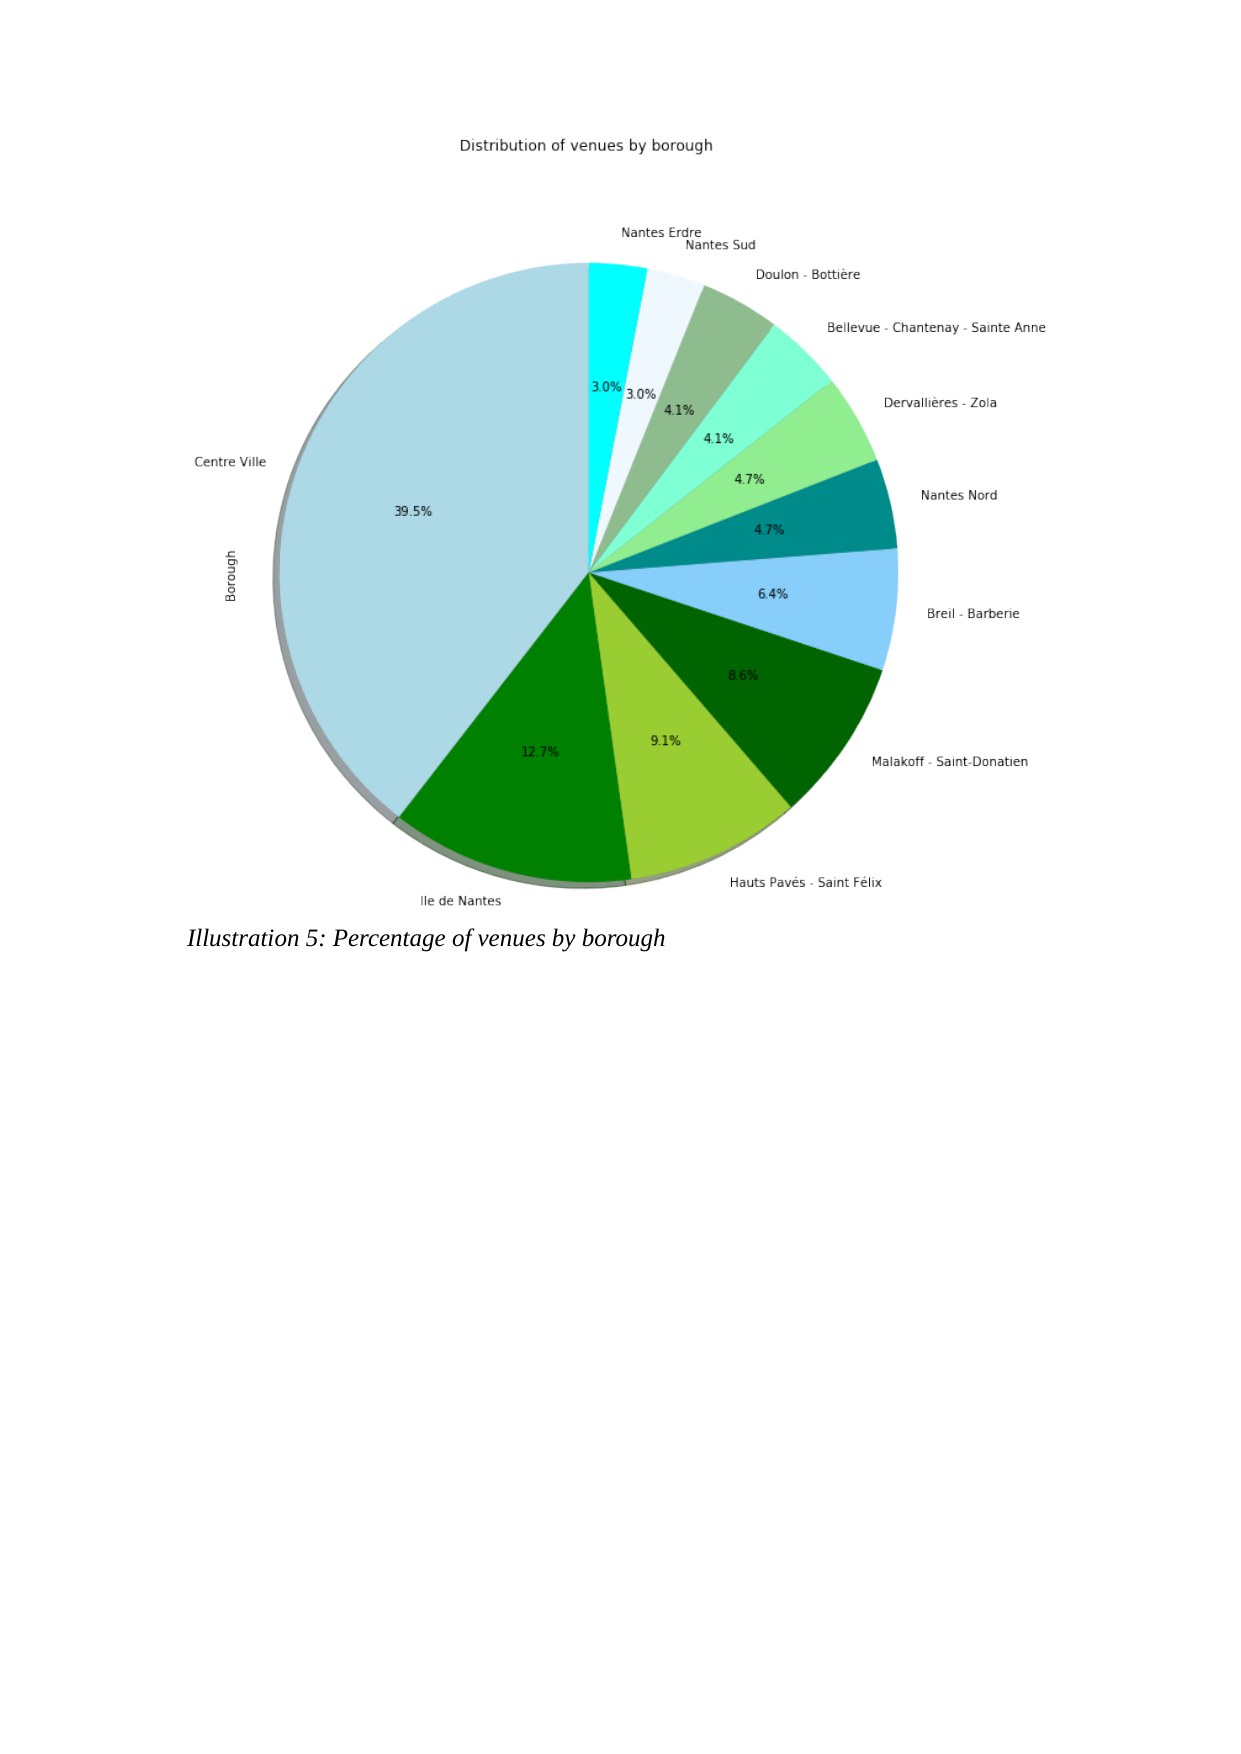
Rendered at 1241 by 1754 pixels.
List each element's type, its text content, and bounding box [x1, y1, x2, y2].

text Illustration 5: Percentage of venues by borough [187, 918, 1053, 951]
picture [186, 130, 1054, 918]
